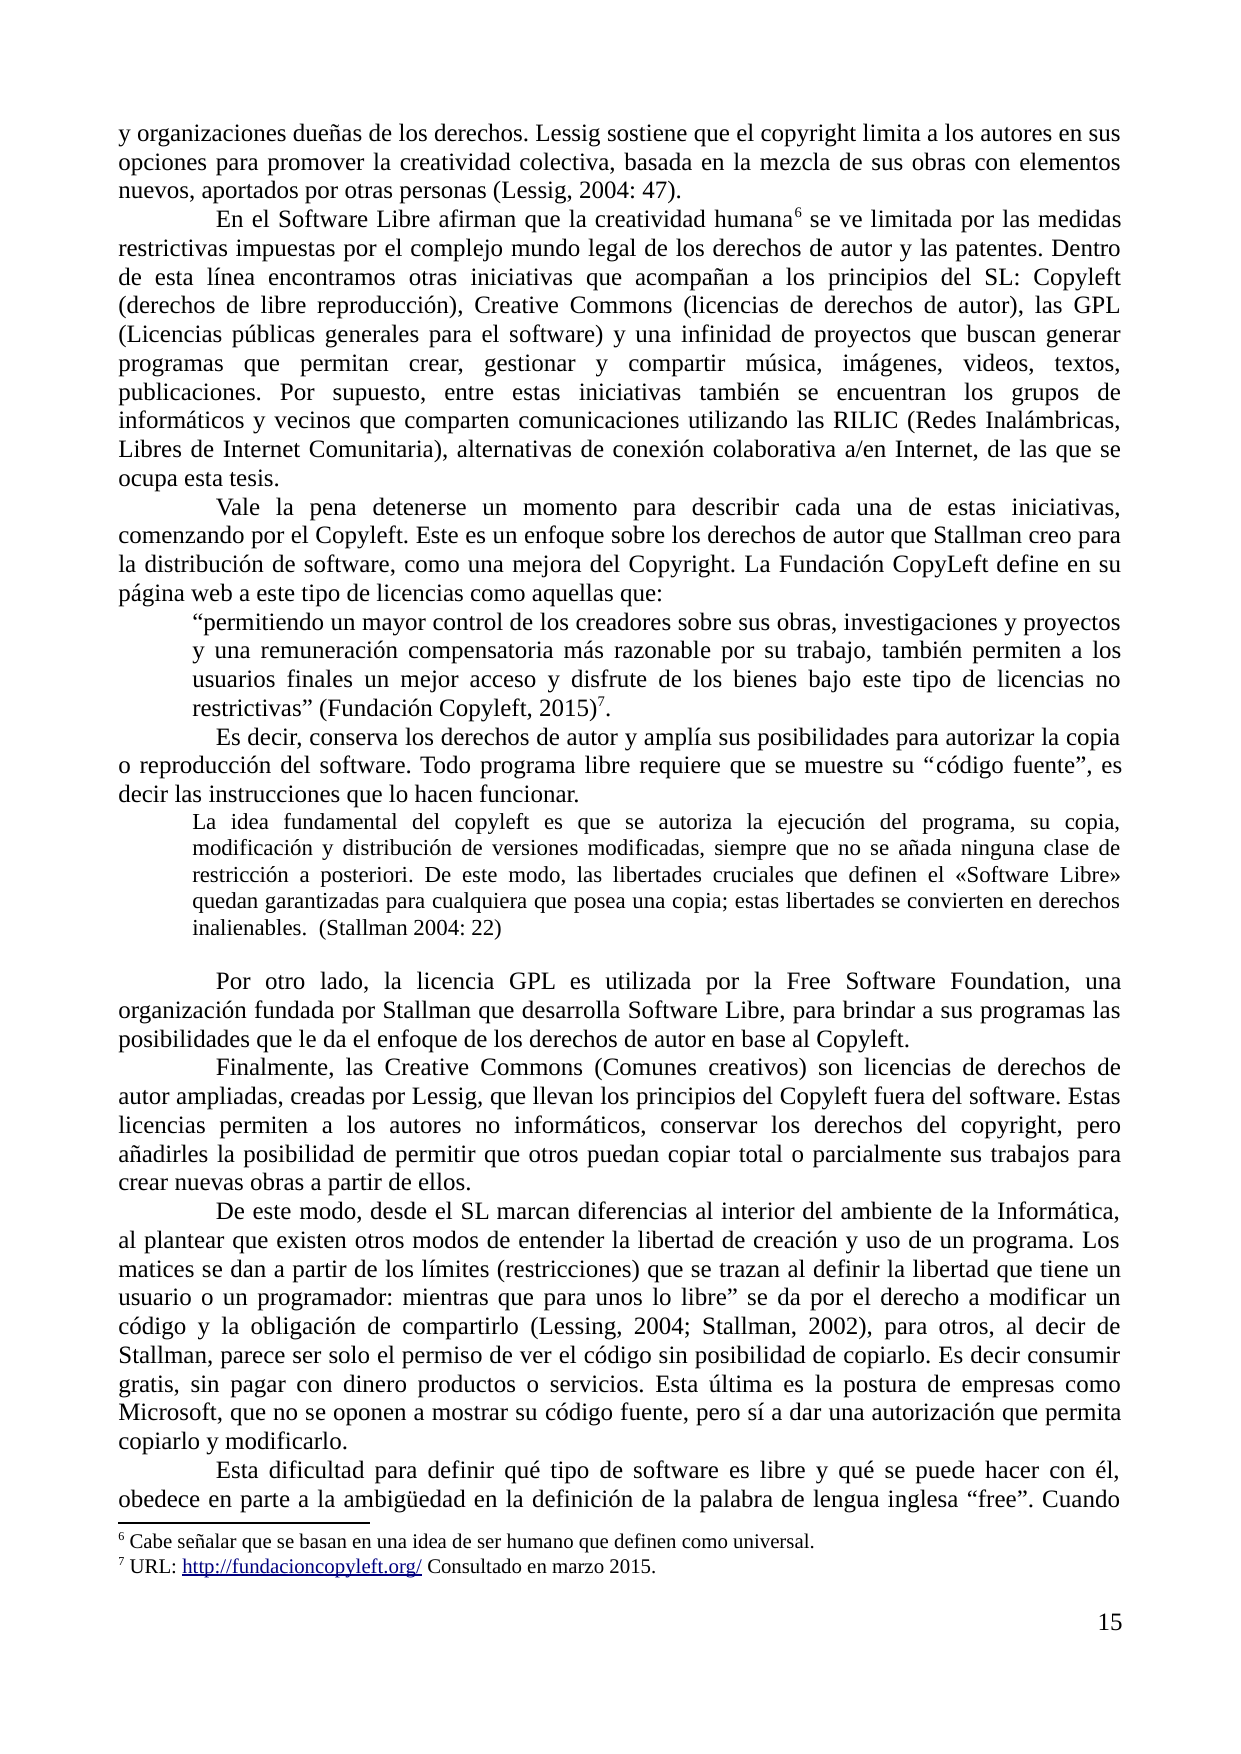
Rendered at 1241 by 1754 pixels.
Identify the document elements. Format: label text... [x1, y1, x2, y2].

text Esta dificultad para definir qué tipo de software es libre y qué se puede hacer con él, obedece en parte a la ambigüedad en la definición de la palabra de lengua inglesa “free”. Cuando [118, 1455, 1122, 1512]
text “permitiendo un mayor control de los creadores sobre sus obras, investigaciones y proyectos y una remuneración compensatoria más razonable por su trabajo, también permiten a los usuarios finales un mejor acceso y disfrute de los bienes bajo este tipo de licencias no restrictivas” (Fundación Copyleft, 2015). [192, 607, 1122, 722]
text De este modo, desde el SL marcan diferencias al interior del ambiente de la Informática, al plantear que existen otros modos de entender la libertad de creación y uso de un programa. Los matices se dan a partir de los límites (restricciones) que se trazan al definir la libertad que tiene un usuario o un programador: mientras que para unos lo libre” se da por el derecho a modificar un código y la obligación de compartirlo (Lessing, 2004; Stallman, 2002), para otros, al decir de Stallman, parece ser solo el permiso de ver el código sin posibilidad de copiarlo. Es decir consumir gratis, sin pagar con dinero productos o servicios. Esta última es la postura de empresas como Microsoft, que no se oponen a mostrar su código fuente, pero sí a dar una autorización que permita copiarlo y modificarlo. [118, 1196, 1122, 1455]
text Es decir, conserva los derechos de autor y amplía sus posibilidades para autorizar la copia o reproducción del software. Todo programa libre requiere que se muestre su “código fuente”, es decir las instrucciones que lo hacen funcionar. [118, 722, 1122, 808]
text Por otro lado, la licencia GPL es utilizada por la Free Software Foundation, una organización fundada por Stallman que desarrolla Software Libre, para brindar a sus programas las posibilidades que le da el enfoque de los derechos de autor en base al Copyleft. [118, 966, 1122, 1052]
text y organizaciones dueñas de los derechos. Lessig sostiene que el copyright limita a los autores en sus opciones para promover la creatividad colectiva, basada en la mezcla de sus obras con elementos nuevos, aportados por otras personas (Lessig, 2004: 47). [118, 118, 1122, 204]
text Vale la pena detenerse un momento para describir cada una de estas iniciativas, comenzando por el Copyleft. Este es un enfoque sobre los derechos de autor que Stallman creo para la distribución de software, como una mejora del Copyright. La Fundación CopyLeft define en su página web a este tipo de licencias como aquellas que: [118, 492, 1122, 607]
text URL: http://fundacioncopyleft.org/ Consultado en marzo 2015. [118, 1553, 1122, 1578]
text Finalmente, las Creative Commons (Comunes creativos) son licencias de derechos de autor ampliadas, creadas por Lessig, que llevan los principios del Copyleft fuera del software. Estas licencias permiten a los autores no informáticos, conservar los derechos del copyright, pero añadirles la posibilidad de permitir que otros puedan copiar total o parcialmente sus trabajos para crear nuevas obras a partir de ellos. [118, 1052, 1122, 1196]
text La idea fundamental del copyleft es que se autoriza la ejecución del programa, su copia, modificación y distribución de versiones modificadas, siempre que no se añada ninguna clase de restricción a posteriori. De este modo, las libertades cruciales que definen el «Software Libre» quedan garantizadas para cualquiera que posea una copia; estas libertades se convierten en derechos inalienables. (Stallman 2004: 22) [192, 808, 1122, 940]
text En el Software Libre afirman que la creatividad humana se ve limitada por las medidas restrictivas impuestas por el complejo mundo legal de los derechos de autor y las patentes. Dentro de esta línea encontramos otras iniciativas que acompañan a los principios del SL: Copyleft (derechos de libre reproducción), Creative Commons (licencias de derechos de autor), las GPL (Licencias públicas generales para el software) y una infinidad de proyectos que buscan generar programas que permitan crear, gestionar y compartir música, imágenes, videos, textos, publicaciones. Por supuesto, entre estas iniciativas también se encuentran los grupos de informáticos y vecinos que comparten comunicaciones utilizando las RILIC (Redes Inalámbricas, Libres de Internet Comunitaria), alternativas de conexión colaborativa a/en Internet, de las que se ocupa esta tesis. [118, 204, 1122, 492]
text Cabe señalar que se basan en una idea de ser humano que definen como universal. [118, 1529, 1122, 1553]
